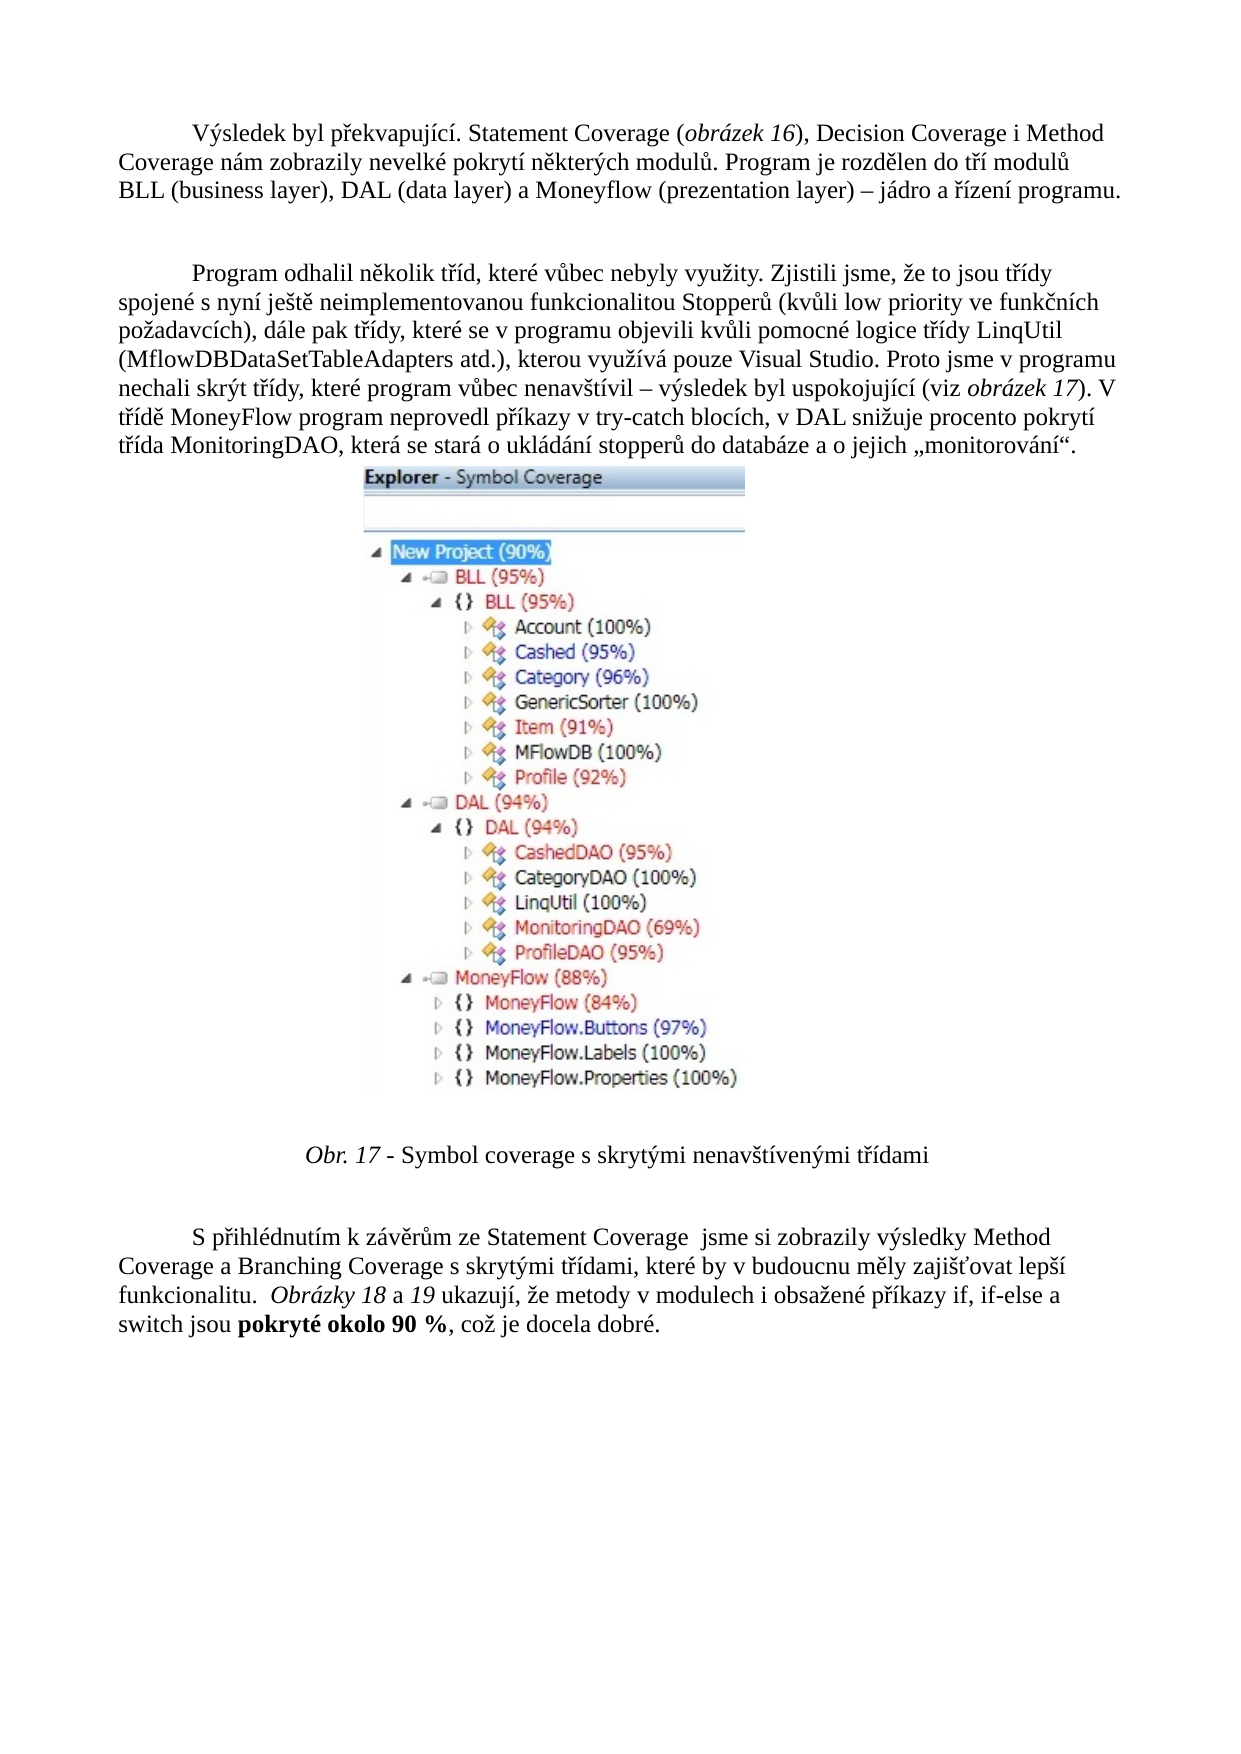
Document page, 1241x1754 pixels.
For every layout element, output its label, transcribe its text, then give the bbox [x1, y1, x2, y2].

text Obr. 17 - Symbol coverage s skrytými nenavštívenými třídami [118, 1140, 1122, 1169]
text S přihlédnutím k závěrům ze Statement Coverage jsme si zobrazily výsledky Method Coverage a Branching Coverage s skrytými třídami, které by v budoucnu měly zajišťovat lepší funkcionalitu. Obrázky 18 a 19 ukazují, že metody v modulech i obsažené příkazy if, if-else a switch jsou pokryté okolo 90 %, což je docela dobré. [118, 1222, 1122, 1337]
picture [363, 466, 745, 1099]
text Výsledek byl překvapující. Statement Coverage (obrázek 16), Decision Coverage i Method Coverage nám zobrazily nevelké pokrytí některých modulů. Program je rozdělen do tří modulů BLL (business layer), DAL (data layer) a Moneyflow (prezentation layer) – jádro a řízení programu. [118, 118, 1122, 204]
text Program odhalil několik tříd, které vůbec nebyly využity. Zjistili jsme, že to jsou třídy spojené s nyní ještě neimplementovanou funkcionalitou Stopperů (kvůli low priority ve funkčních požadavcích), dále pak třídy, které se v programu objevili kvůli pomocné logice třídy LinqUtil (MflowDBDataSetTableAdapters atd.), kterou využívá pouze Visual Studio. Proto jsme v programu nechali skrýt třídy, které program vůbec nenavštívil – výsledek byl uspokojující (viz obrázek 17). V třídě MoneyFlow program neprovedl příkazy v try-catch blocích, v DAL snižuje procento pokrytí třída MonitoringDAO, která se stará o ukládání stopperů do databáze a o jejich „monitorování“. [118, 258, 1122, 459]
